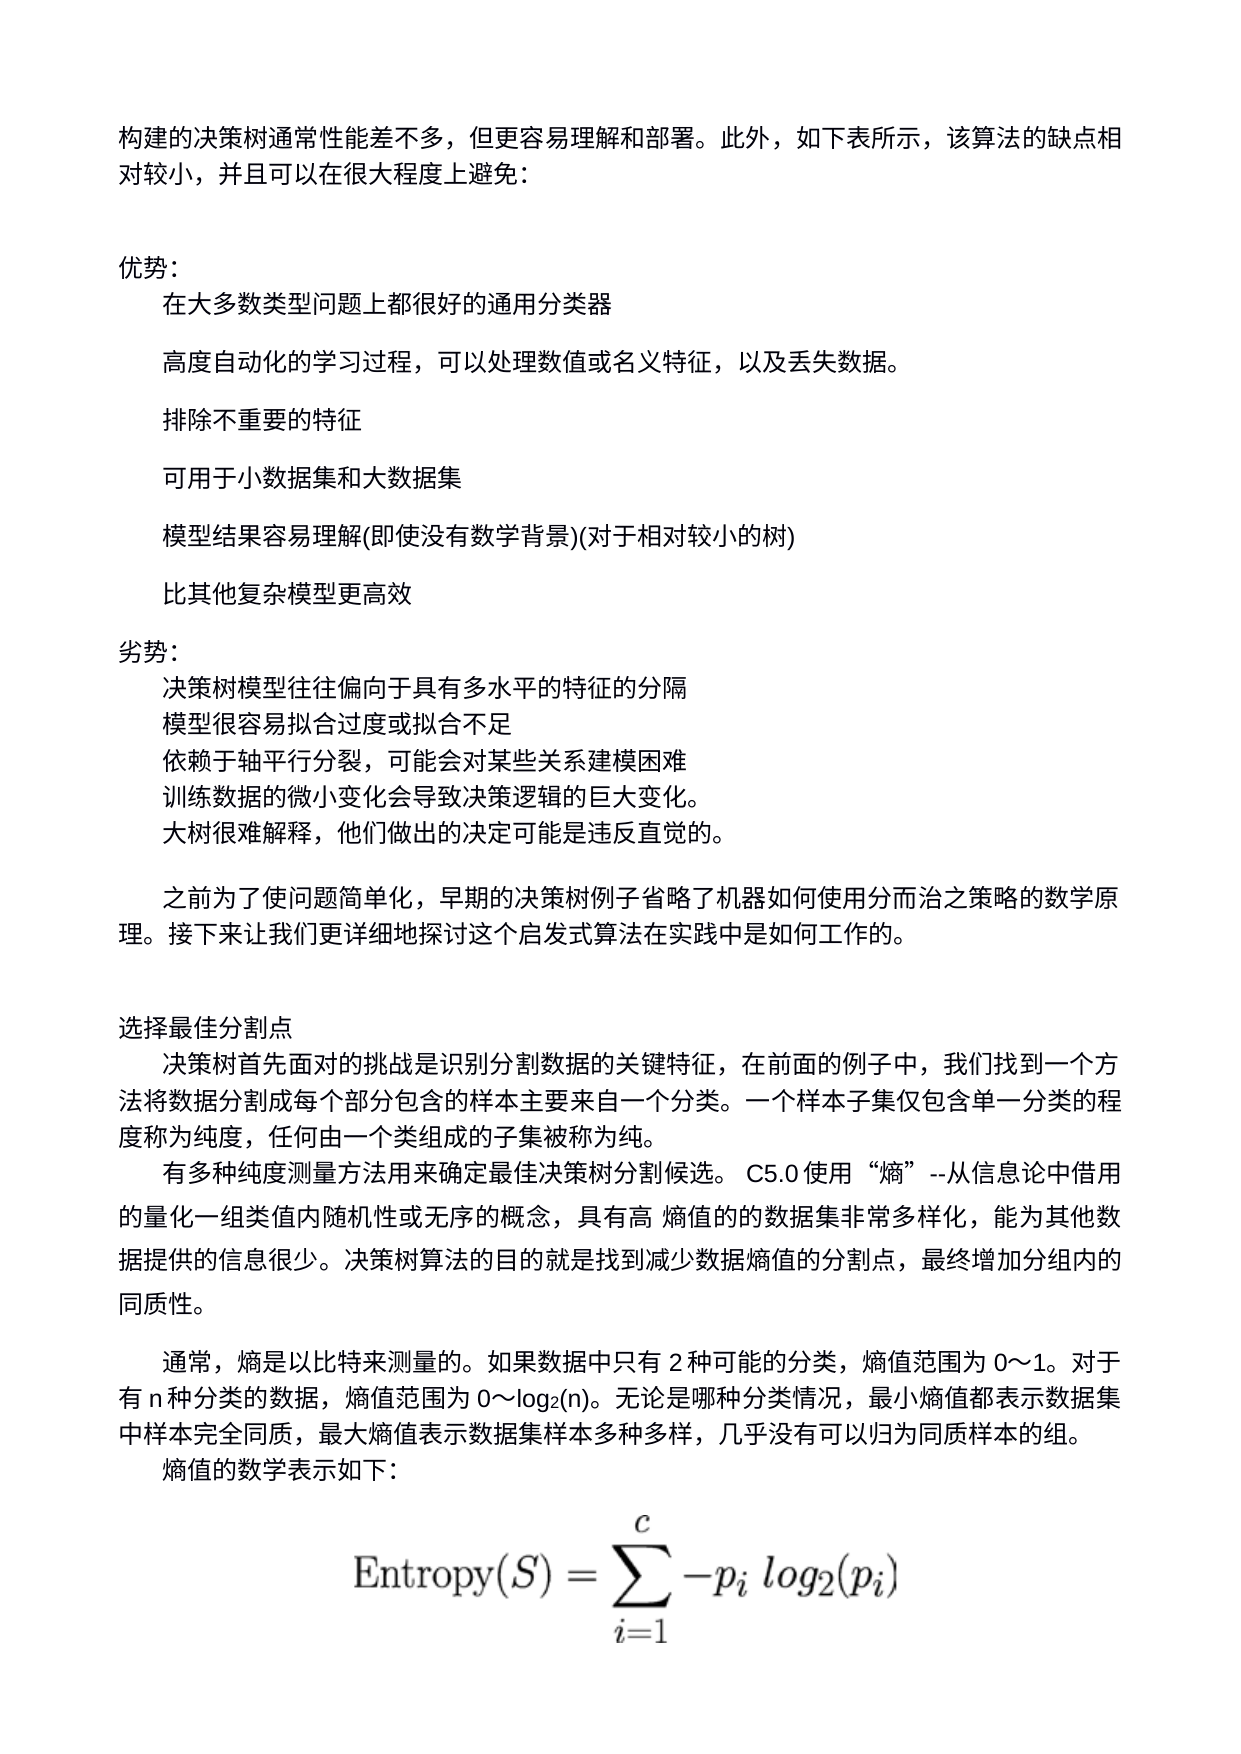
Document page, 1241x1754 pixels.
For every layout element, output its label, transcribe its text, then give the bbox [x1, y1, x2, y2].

text 有多种纯度测量方法用来确定最佳决策树分割候选。 C5.0使用“熵”--从信息论中借用的量化一组类值内随机性或无序的概念，具有高 熵值的的数据集非常多样化，能为其他数据提供的信息很少。决策树算法的目的就是找到减少数据熵值的分割点，最终增加分组内的同质性。 [118, 1154, 1122, 1320]
text 选择最佳分割点 [118, 1009, 1122, 1045]
text 比其他复杂模型更高效 [118, 574, 1122, 611]
text 在大多数类型问题上都很好的通用分类器 [118, 284, 1122, 321]
text 排除不重要的特征 [118, 400, 1122, 437]
text 决策树首先面对的挑战是识别分割数据的关键特征，在前面的例子中，我们找到一个方法将数据分割成每个部分包含的样本主要来自一个分类。一个样本子集仅包含单一分类的程度称为纯度，任何由一个类组成的子集被称为纯。 [118, 1045, 1122, 1154]
text 大树很难解释，他们做出的决定可能是违反直觉的。 [118, 814, 1122, 850]
text 高度自动化的学习过程，可以处理数值或名义特征，以及丢失数据。 [118, 342, 1122, 379]
text 模型很容易拟合过度或拟合不足 [118, 705, 1122, 741]
text 熵值的数学表示如下： [118, 1451, 1122, 1487]
text 决策树模型往往偏向于具有多水平的特征的分隔 [118, 669, 1122, 705]
text 依赖于轴平行分裂，可能会对某些关系建模困难 [118, 741, 1122, 777]
text 训练数据的微小变化会导致决策逻辑的巨大变化。 [118, 777, 1122, 814]
text 构建的决策树通常性能差不多，但更容易理解和部署。此外，如下表所示，该算法的缺点相对较小，并且可以在很大程度上避免： [118, 118, 1122, 191]
text 劣势： [118, 632, 1122, 669]
text 之前为了使问题简单化，早期的决策树例子省略了机器如何使用分而治之策略的数学原理。接下来让我们更详细地探讨这个启发式算法在实践中是如何工作的。 [118, 879, 1122, 951]
text 通常，熵是以比特来测量的。如果数据中只有2种可能的分类，熵值范围为0～1。对于有n种分类的数据，熵值范围为0～log2(n)。无论是哪种分类情况，最小熵值都表示数据集中样本完全同质，最大熵值表示数据集样本多种多样，几乎没有可以归为同质样本的组。 [118, 1342, 1122, 1451]
text 优势： [118, 248, 1122, 284]
text 可用于小数据集和大数据集 [118, 458, 1122, 495]
text 模型结果容易理解(即使没有数学背景)(对于相对较小的树) [118, 516, 1122, 553]
